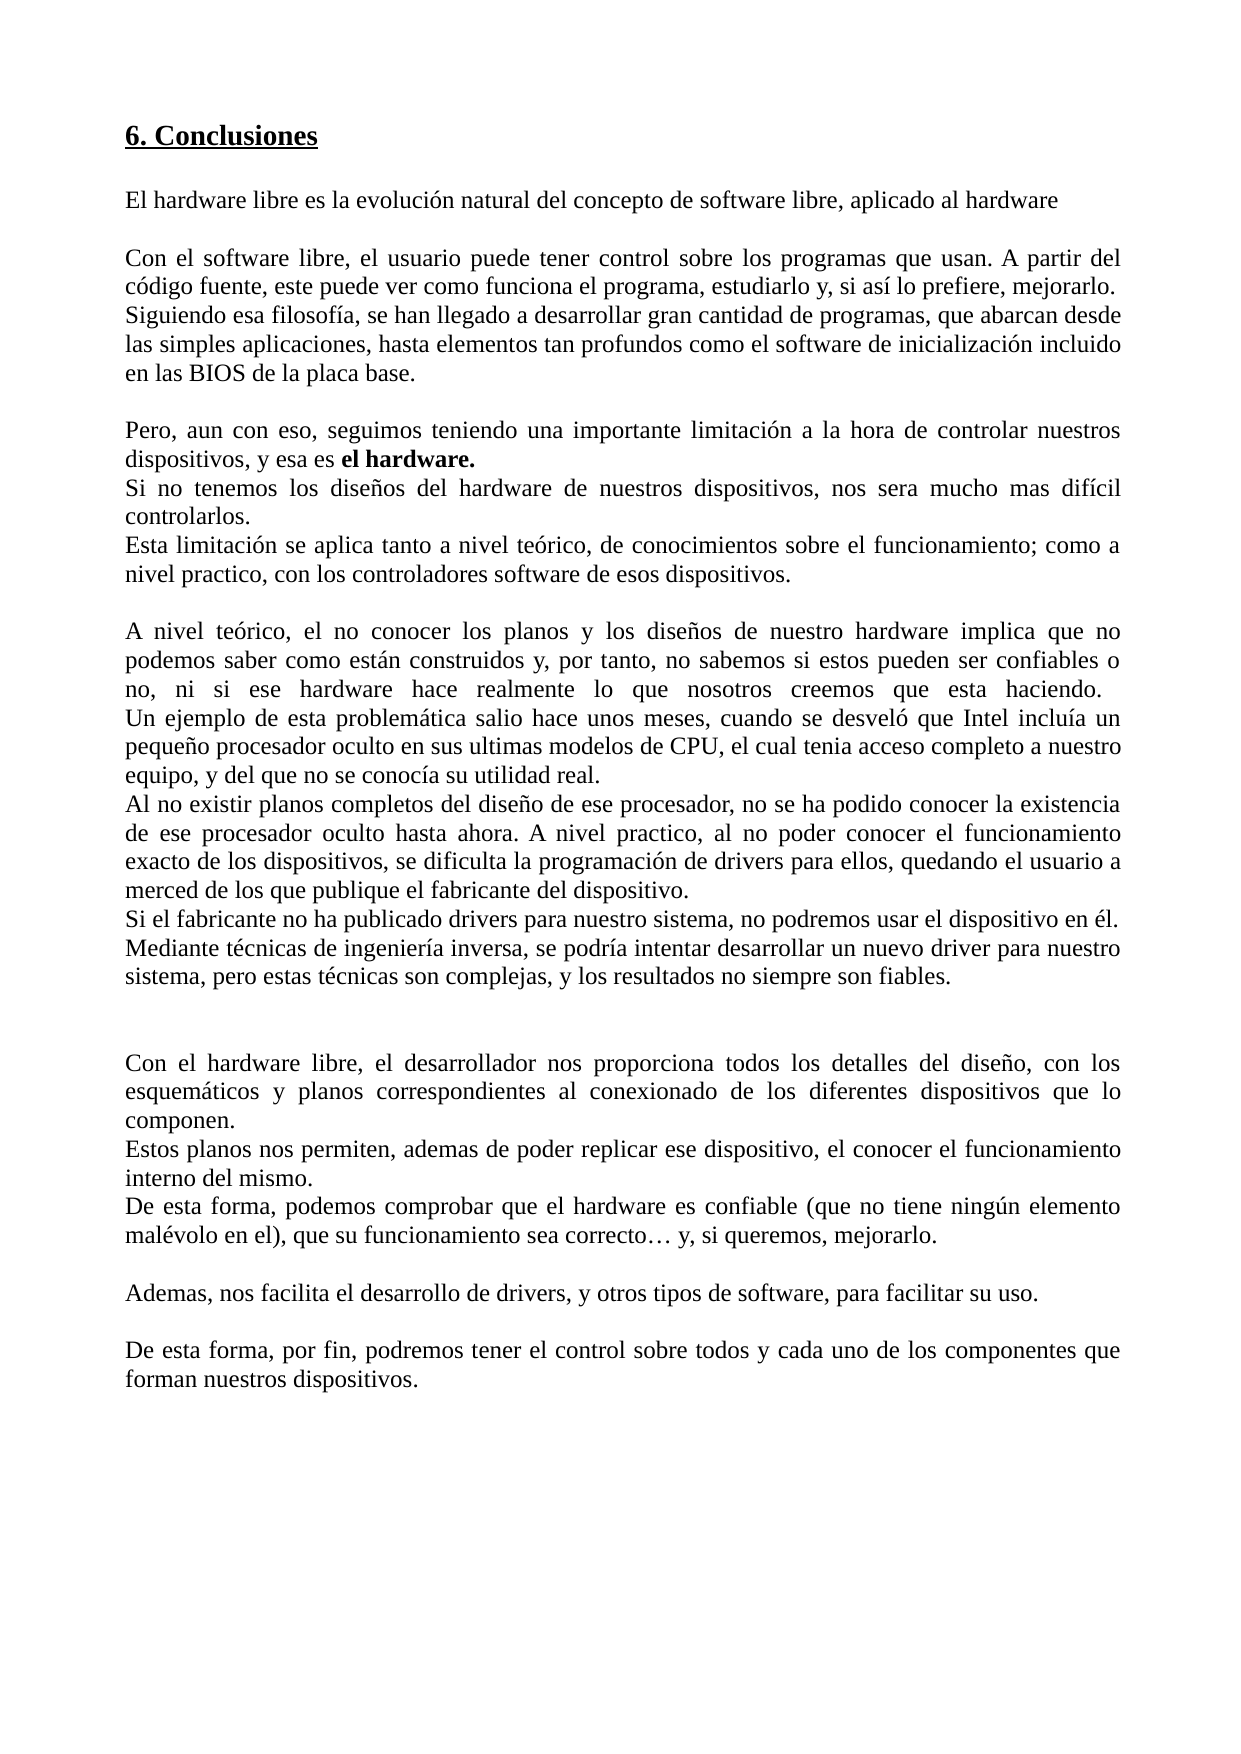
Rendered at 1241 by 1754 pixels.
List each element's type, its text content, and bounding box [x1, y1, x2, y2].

text Al no existir planos completos del diseño de ese procesador, no se ha podido conocer la existencia de ese procesador oculto hasta ahora. A nivel practico, al no poder conocer el funcionamiento exacto de los dispositivos, se dificulta la programación de drivers para ellos, quedando el usuario a merced de los que publique el fabricante del dispositivo. [125, 789, 1122, 904]
text Mediante técnicas de ingeniería inversa, se podría intentar desarrollar un nuevo driver para nuestro sistema, pero estas técnicas son complejas, y los resultados no siempre son fiables. [125, 933, 1122, 990]
text Si no tenemos los diseños del hardware de nuestros dispositivos, nos sera mucho mas difícil controlarlos. [125, 473, 1122, 530]
text Esta limitación se aplica tanto a nivel teórico, de conocimientos sobre el funcionamiento; como a nivel practico, con los controladores software de esos dispositivos. [125, 530, 1122, 588]
text 6. Conclusiones [125, 118, 1122, 152]
text Ademas, nos facilita el desarrollo de drivers, y otros tipos de software, para facilitar su uso. [125, 1278, 1122, 1306]
text De esta forma, por fin, podremos tener el control sobre todos y cada uno de los componentes que forman nuestros dispositivos. [125, 1335, 1122, 1393]
text Con el software libre, el usuario puede tener control sobre los programas que usan. A partir del código fuente, este puede ver como funciona el programa, estudiarlo y, si así lo prefiere, mejorarlo. [125, 243, 1122, 300]
text Siguiendo esa filosofía, se han llegado a desarrollar gran cantidad de programas, que abarcan desde las simples aplicaciones, hasta elementos tan profundos como el software de inicialización incluido en las BIOS de la placa base. [125, 300, 1122, 386]
text El hardware libre es la evolución natural del concepto de software libre, aplicado al hardware [125, 185, 1122, 214]
text Si el fabricante no ha publicado drivers para nuestro sistema, no podremos usar el dispositivo en él. [125, 904, 1122, 933]
text Con el hardware libre, el desarrollador nos proporciona todos los detalles del diseño, con los esquemáticos y planos correspondientes al conexionado de los diferentes dispositivos que lo componen. [125, 1048, 1122, 1134]
text Estos planos nos permiten, ademas de poder replicar ese dispositivo, el conocer el funcionamiento interno del mismo. [125, 1134, 1122, 1191]
text De esta forma, podemos comprobar que el hardware es confiable (que no tiene ningún elemento malévolo en el), que su funcionamiento sea correcto… y, si queremos, mejorarlo. [125, 1191, 1122, 1249]
text Pero, aun con eso, seguimos teniendo una importante limitación a la hora de controlar nuestros dispositivos, y esa es el hardware. [125, 415, 1122, 473]
text A nivel teórico, el no conocer los planos y los diseños de nuestro hardware implica que no podemos saber como están construidos y, por tanto, no sabemos si estos pueden ser confiables o no, ni si ese hardware hace realmente lo que nosotros creemos que esta haciendo. Un ejemplo de esta problemática salio hace unos meses, cuando se desveló que Intel incluía un pequeño procesador oculto en sus ultimas modelos de CPU, el cual tenia acceso completo a nuestro equipo, y del que no se conocía su utilidad real. [125, 616, 1122, 789]
